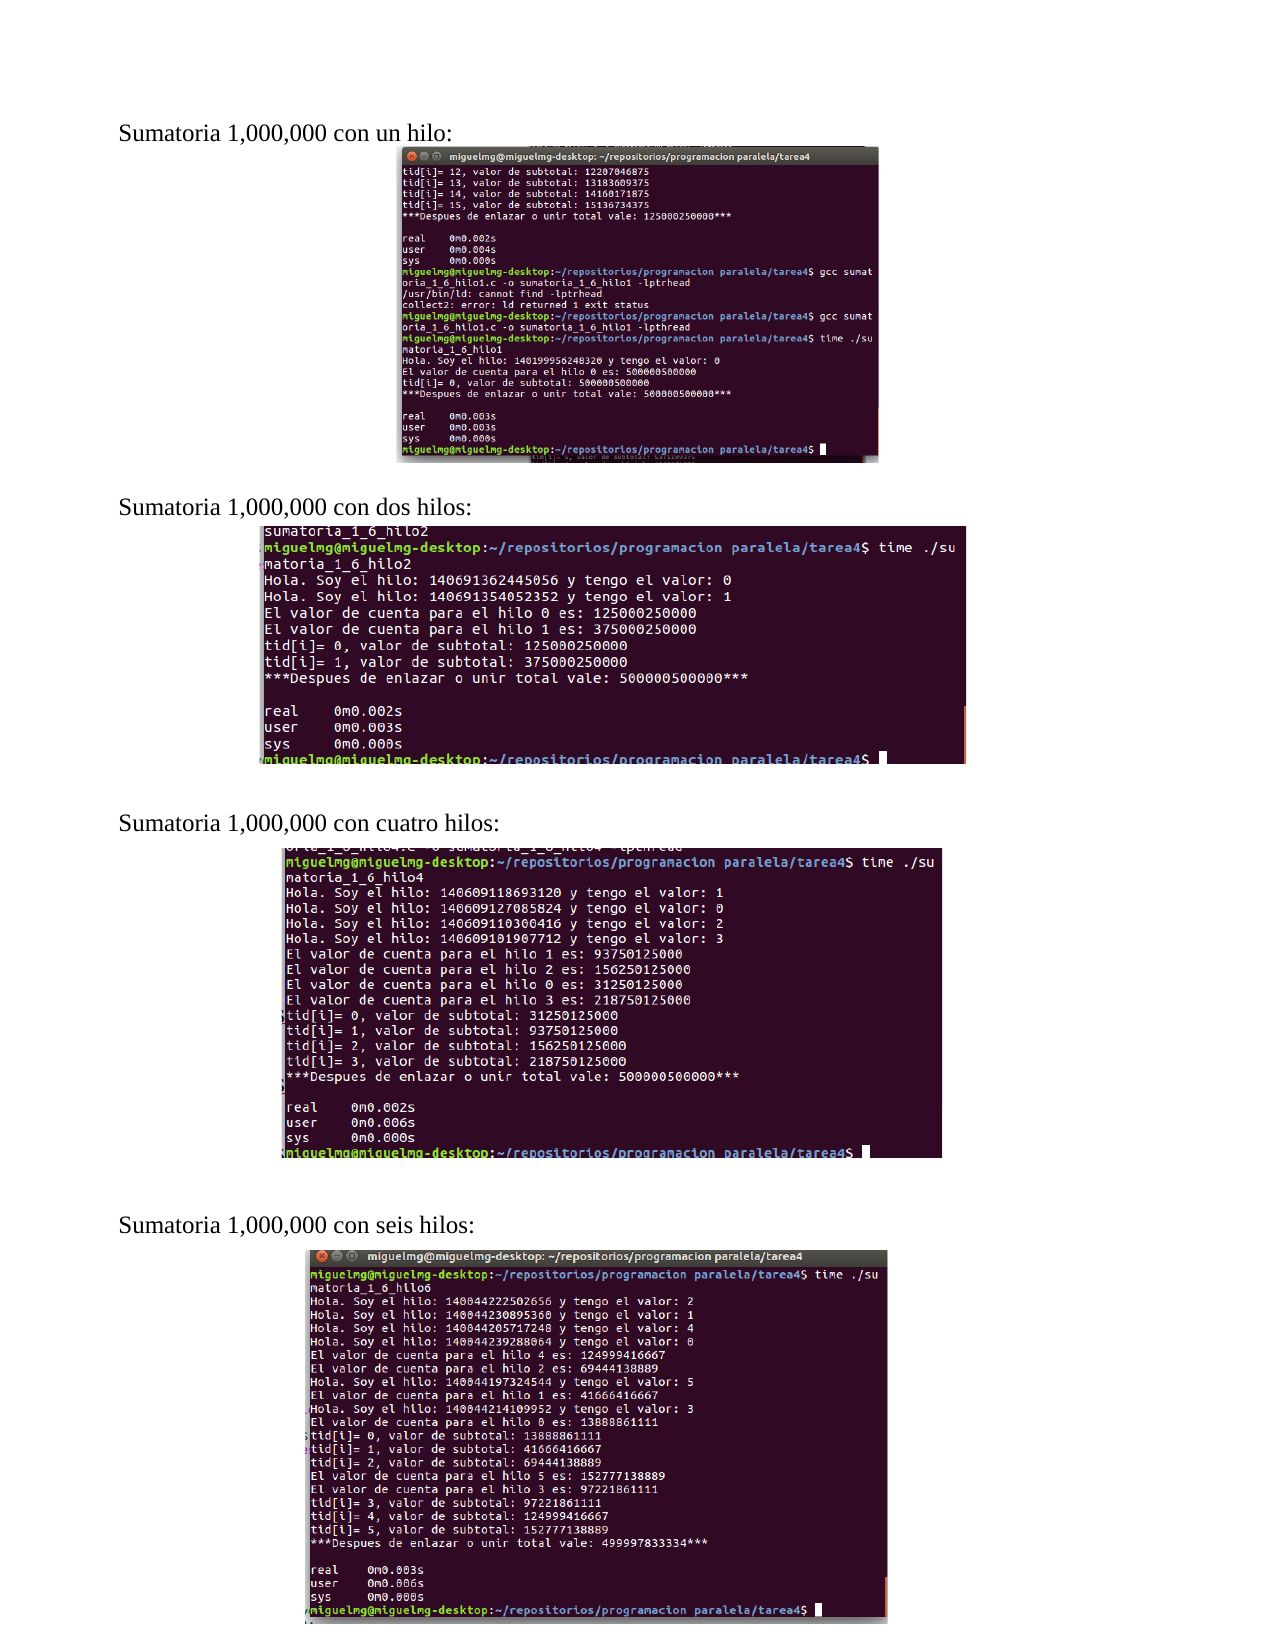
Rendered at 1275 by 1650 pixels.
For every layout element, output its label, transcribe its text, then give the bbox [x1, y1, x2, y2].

picture [281, 848, 778, 1158]
text Sumatoria 1,000,000 con seis hilos: [118, 1211, 1157, 1239]
text Sumatoria 1,000,000 con un hilo: [118, 118, 1157, 147]
picture [396, 146, 758, 463]
picture [305, 1250, 745, 1624]
text Sumatoria 1,000,000 con dos hilos: [118, 492, 1157, 521]
picture [259, 526, 792, 764]
text Sumatoria 1,000,000 con cuatro hilos: [118, 808, 1157, 837]
